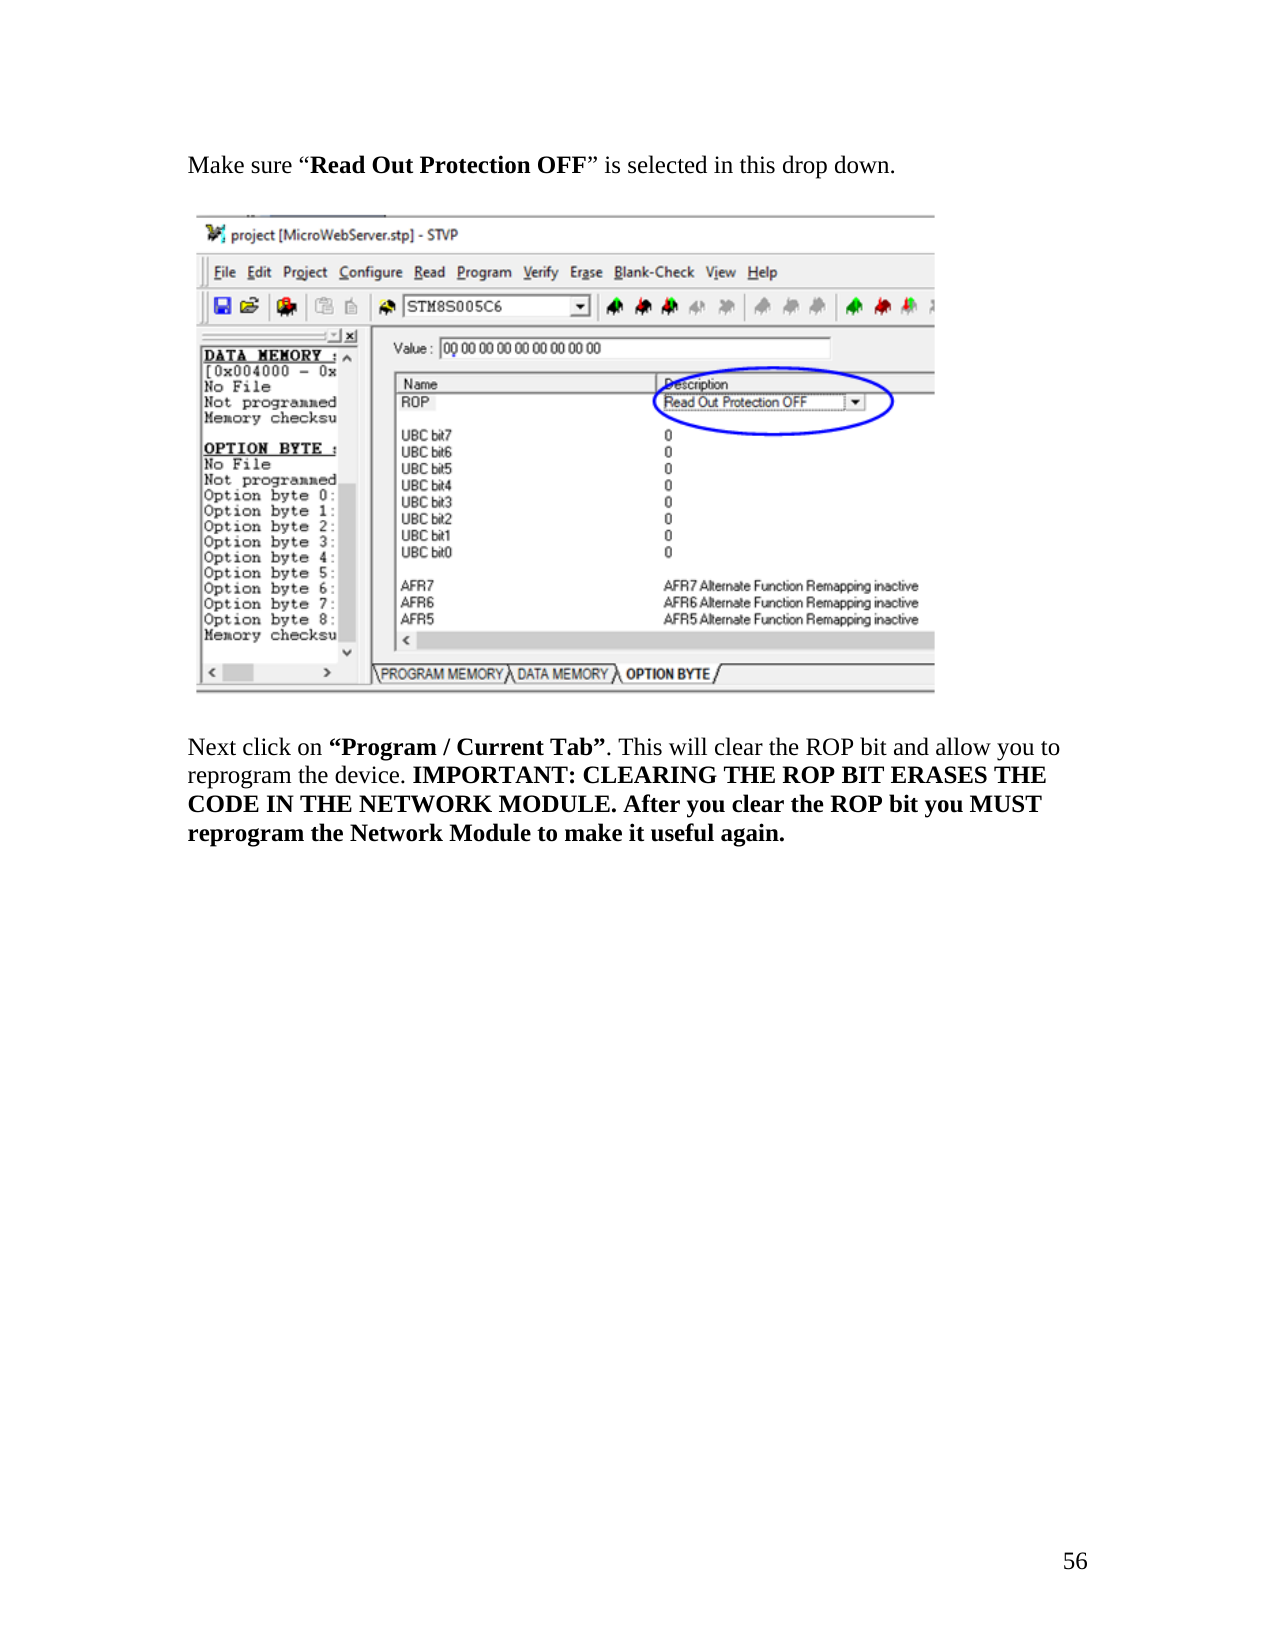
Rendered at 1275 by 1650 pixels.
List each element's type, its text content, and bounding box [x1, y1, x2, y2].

text Make sure “Read Out Protection OFF” is selected in this drop down. [187, 150, 1087, 179]
picture [187, 207, 943, 703]
text Next click on “Program / Current Tab”. This will clear the ROP bit and allow you to reprogram the device. IMPORTANT: CLEARING THE ROP BIT ERASES THE CODE IN THE NETWORK MODULE. After you clear the ROP bit you MUST reprogram the Network Module to make it useful again. [187, 732, 1087, 847]
